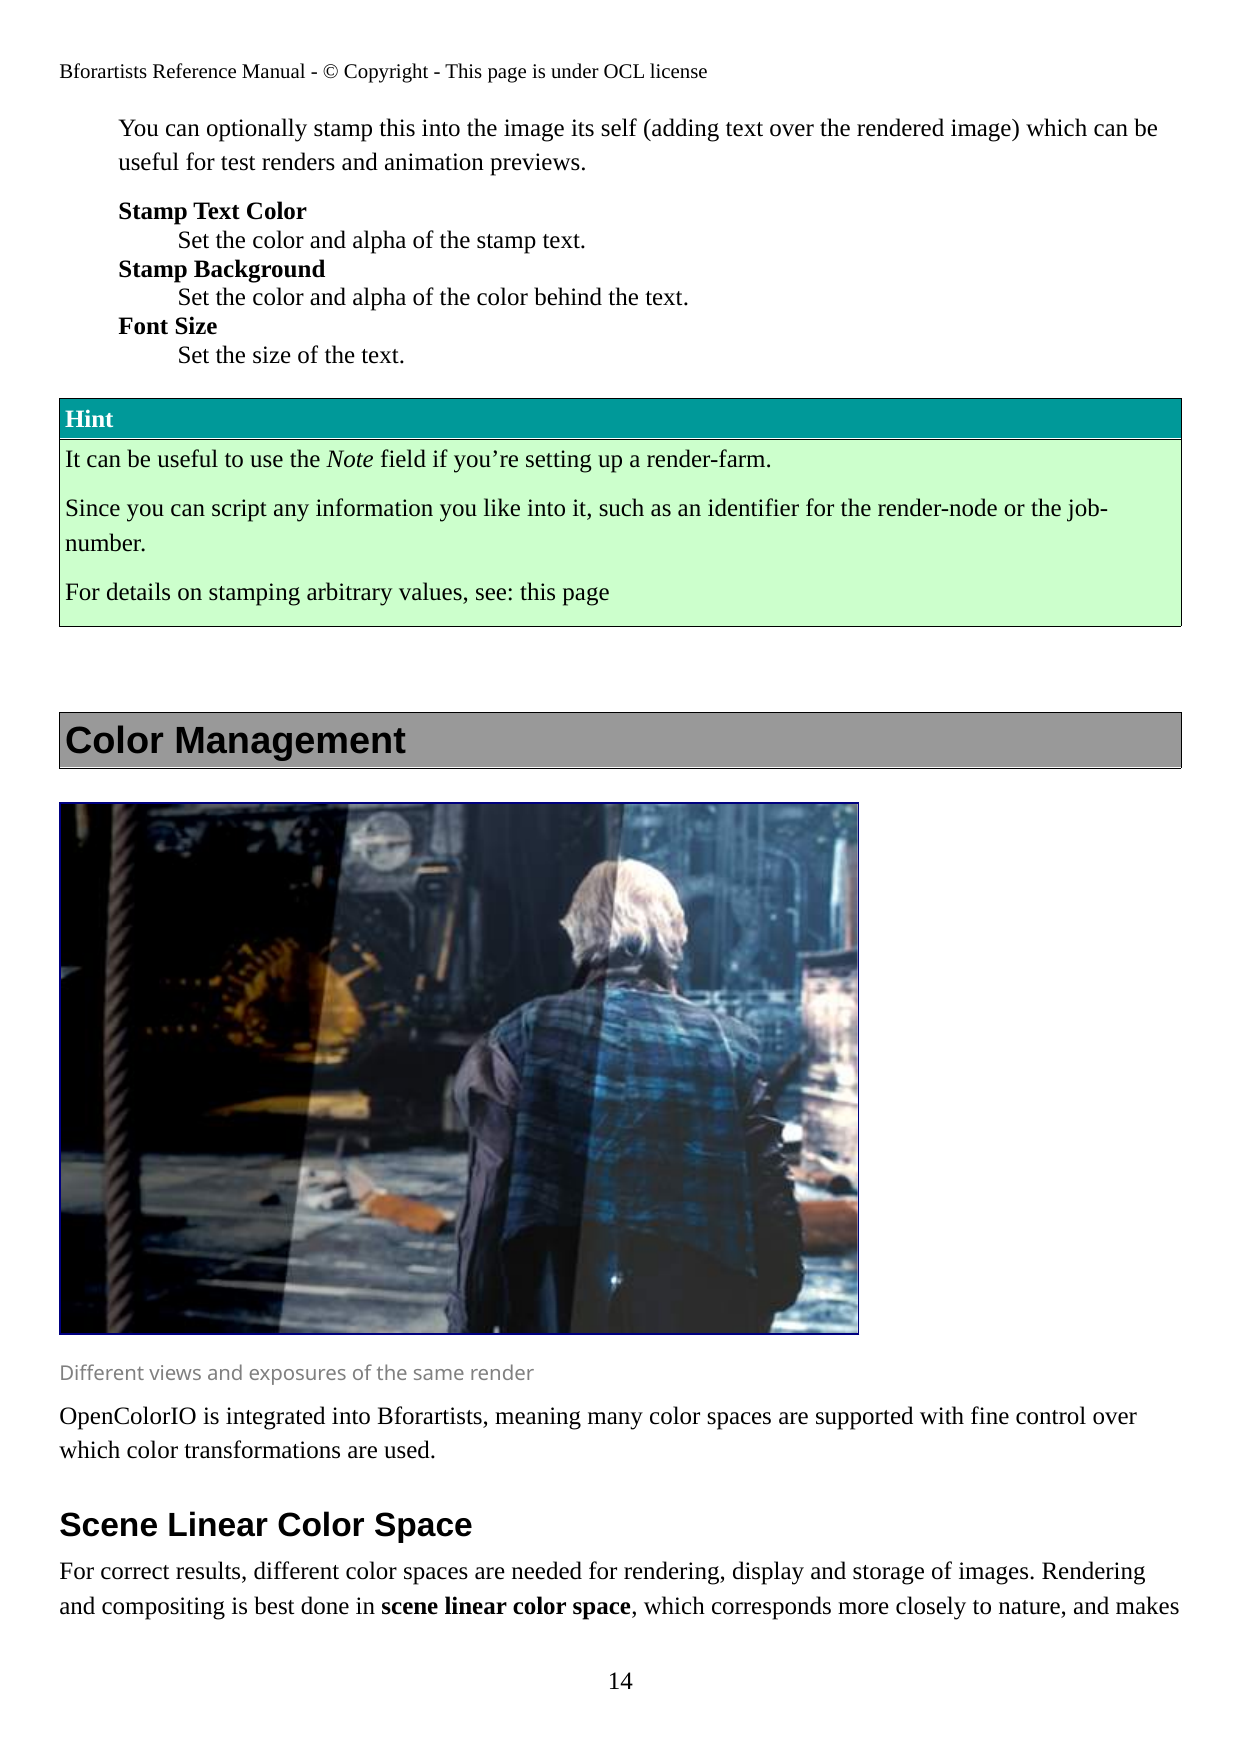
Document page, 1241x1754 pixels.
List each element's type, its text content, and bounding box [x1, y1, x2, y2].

subtitle Font Size [118, 311, 1181, 340]
subtitle Scene Linear Color Space [59, 1505, 1181, 1544]
subtitle Stamp Background [118, 254, 1181, 282]
list Set the color and alpha of the color behind the text. [177, 282, 1181, 311]
subtitle Stamp Text Color [118, 196, 1181, 225]
picture [61, 804, 858, 1333]
text You can optionally stamp this into the image its self (adding text over the rendered image) which can be useful for test renders and animation previews. [118, 113, 1181, 176]
text For correct results, different color spaces are needed for rendering, display and storage of images. Rendering and compositing is best done in scene linear color space, which corresponds more closely to nature, and makes [59, 1556, 1181, 1620]
list Set the size of the text. [177, 340, 1181, 369]
table_header Hint [60, 399, 1181, 438]
table_header Color Management [60, 713, 1181, 767]
text Different views and exposures of the same render [59, 1355, 1181, 1386]
list Set the color and alpha of the stamp text. [177, 225, 1181, 254]
text OpenColorIO is integrated into Bforartists, meaning many color spaces are supported with fine control over which color transformations are used. [59, 1401, 1181, 1464]
table_cell It can be useful to use the Note field if you’re setting up a render-farm. Since you can script any information you like into it, such as an identifier for the render-node or the job-number. For details on stamping arbitrary values, see: this page [60, 440, 1181, 626]
